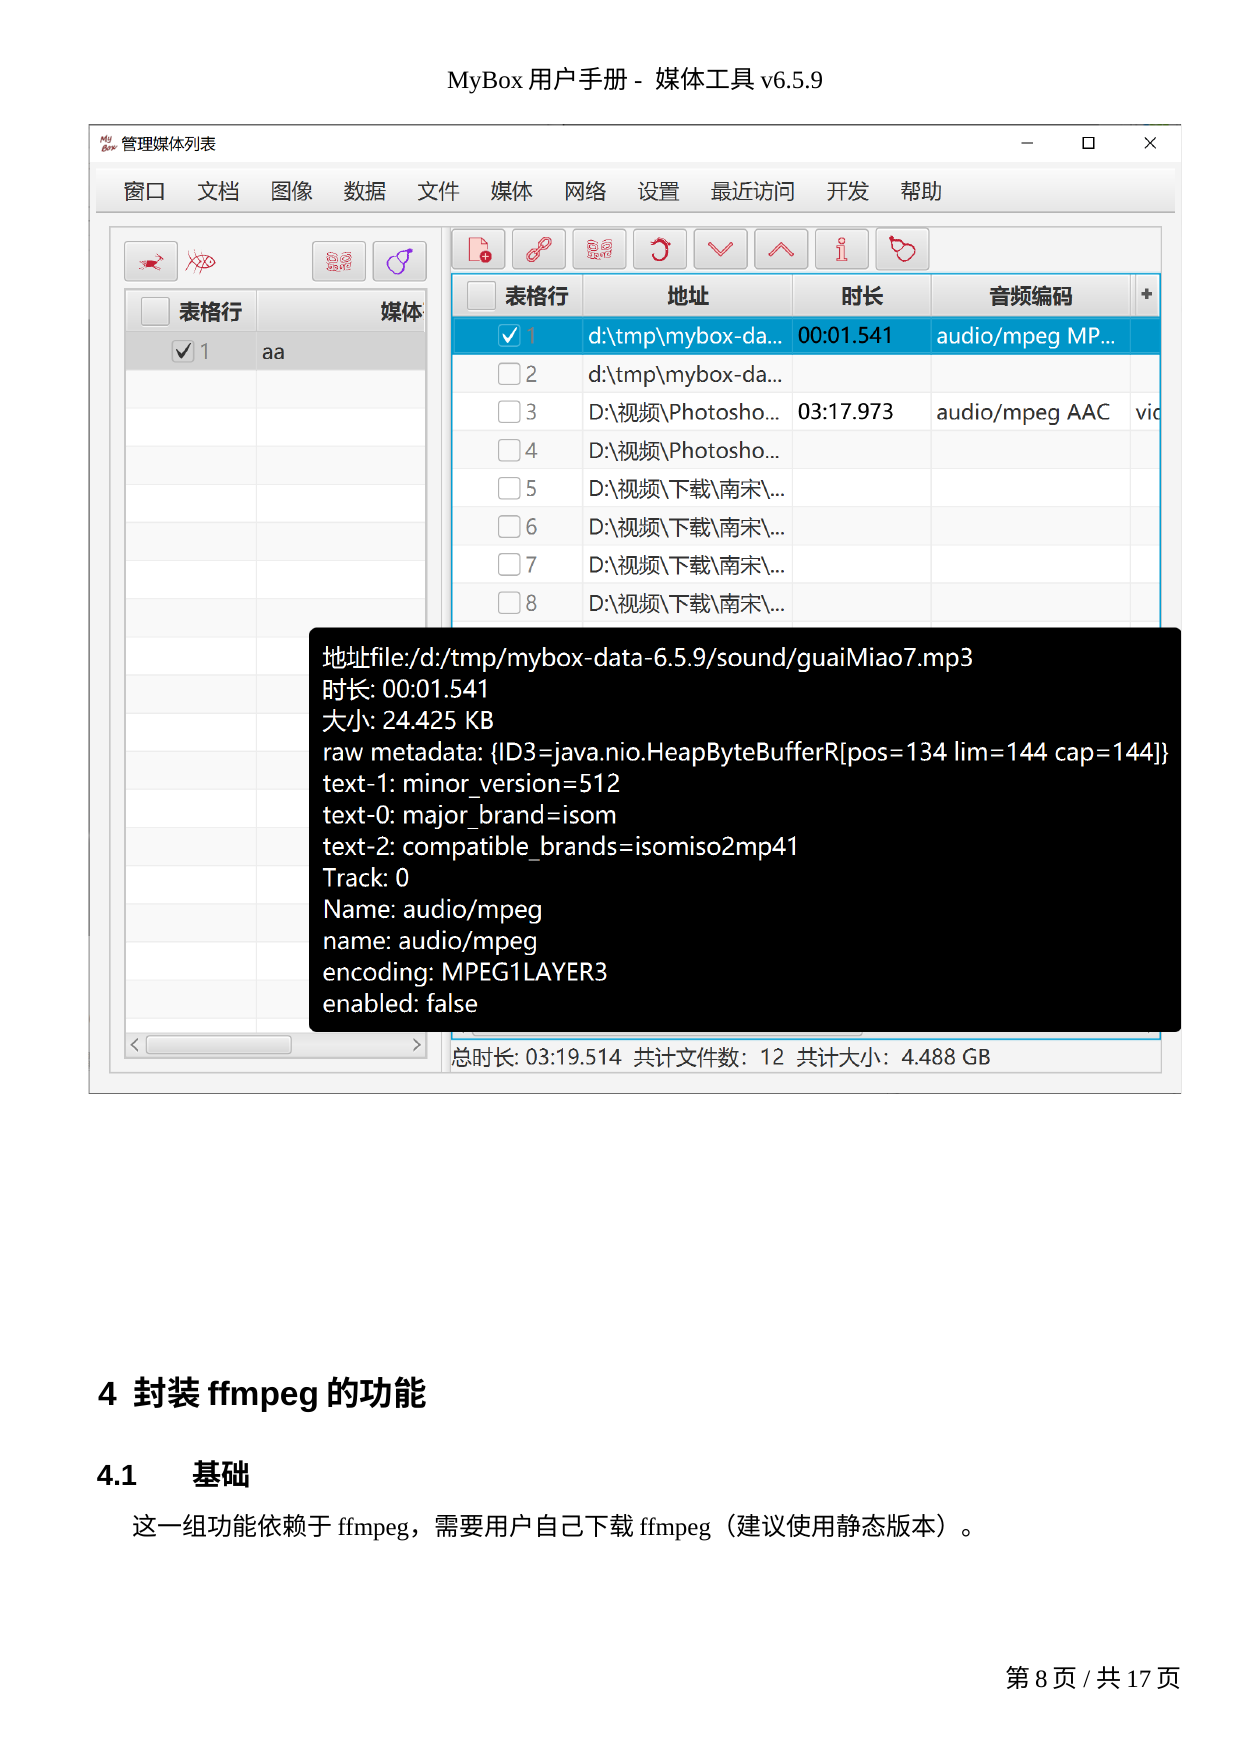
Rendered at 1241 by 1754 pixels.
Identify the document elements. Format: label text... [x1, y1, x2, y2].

text 这一组功能依赖于ffmpeg，需要用户自己下载ffmpeg（建议使用静态版本）。 [88, 1507, 1181, 1543]
picture [88, 124, 1182, 1094]
subtitle 封装ffmpeg的功能 [88, 1366, 1181, 1414]
subtitle 基础 [88, 1452, 1181, 1494]
